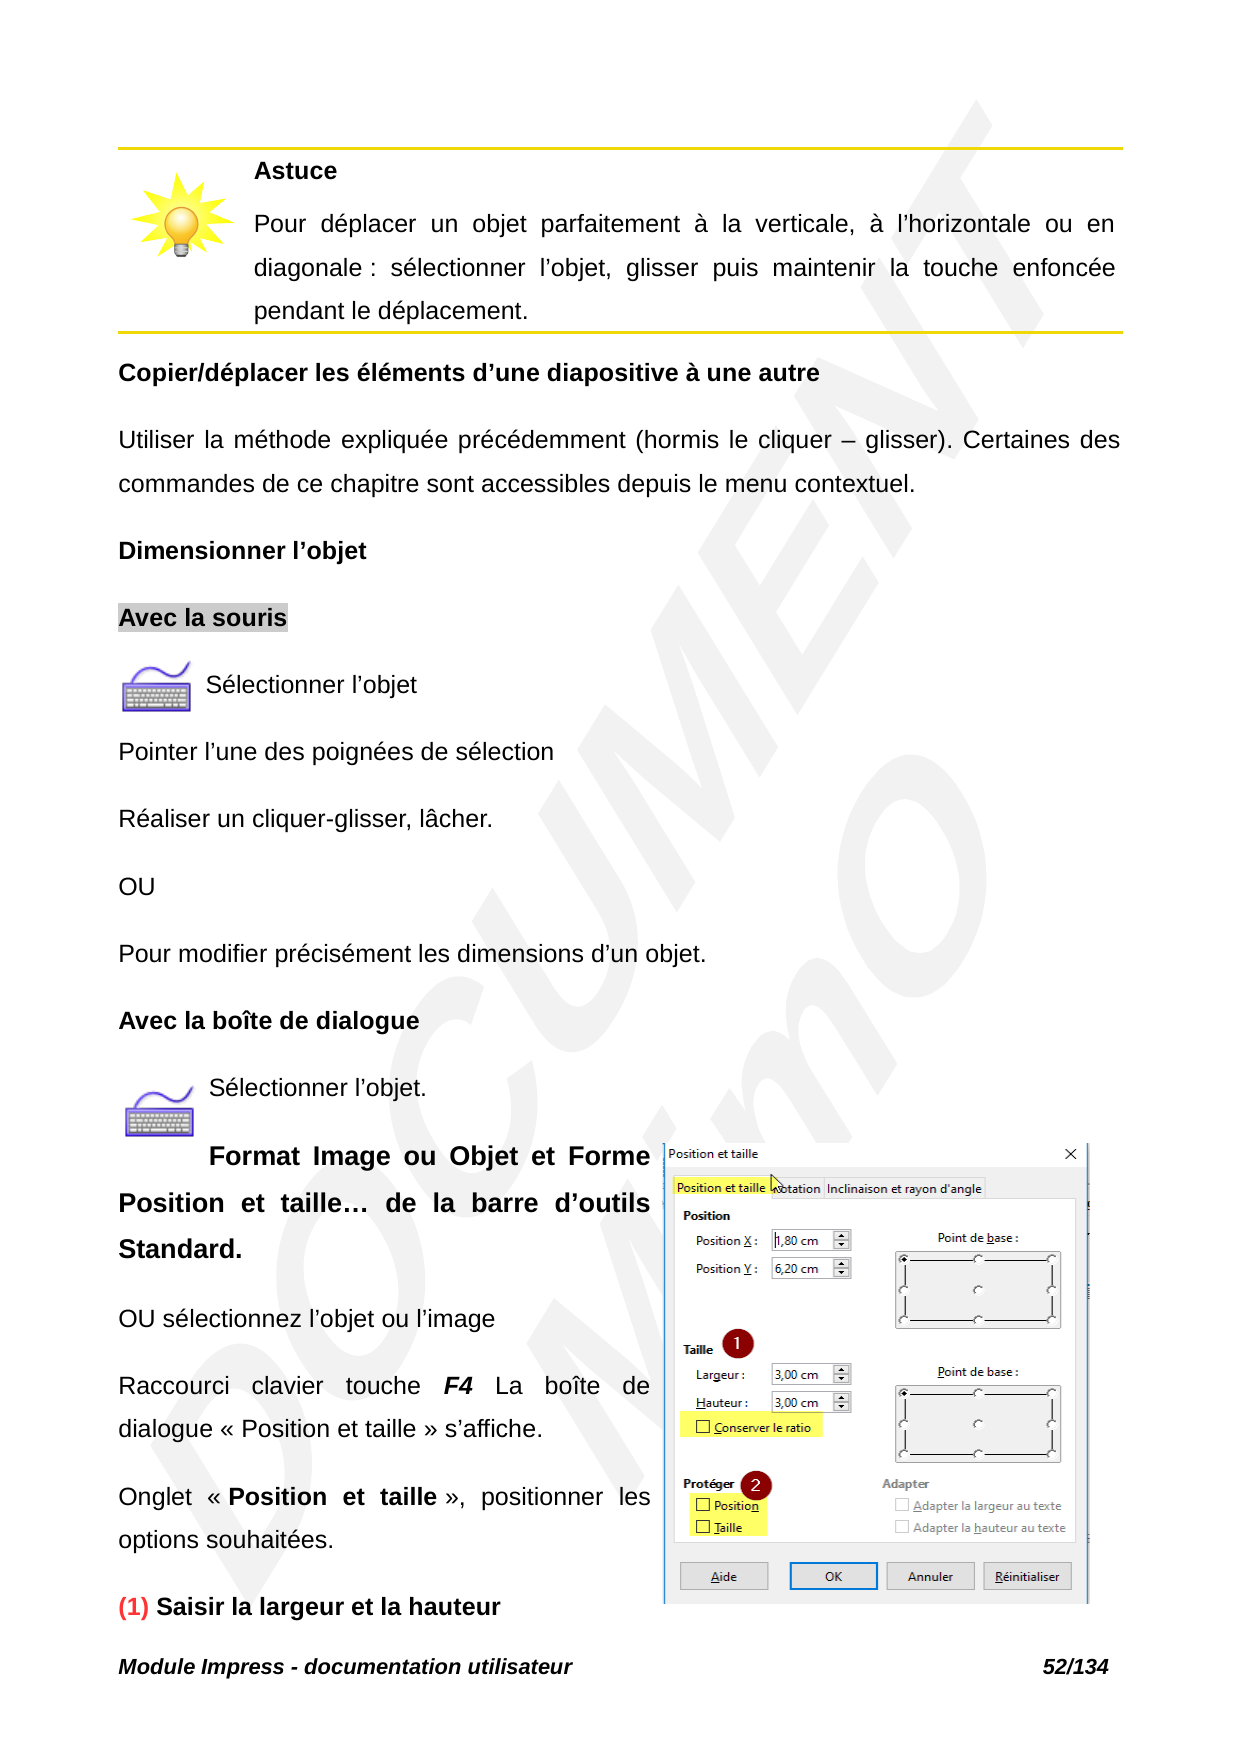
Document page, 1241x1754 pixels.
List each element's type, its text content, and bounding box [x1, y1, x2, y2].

text Réaliser un cliquer-glisser, lâcher. [118, 804, 1122, 833]
text OU sélectionnez l’objet ou l’image [118, 1304, 662, 1333]
text [1090, 1482, 1122, 1554]
text (1) Saisir la largeur et la hauteur [118, 1592, 1122, 1621]
picture [121, 1076, 197, 1151]
text Dimensionner l’objet [118, 536, 1122, 565]
text Pointer l’une des poignées de sélection [118, 737, 1122, 766]
table_header [118, 150, 248, 331]
text Avec la boîte de dialogue [118, 1006, 1122, 1035]
picture [123, 156, 242, 274]
text Sélectionner l’objet [194, 670, 1122, 699]
text Format Image ou Objet et Forme Position et taille… de la barre d’outils Standard. [118, 1140, 1122, 1264]
text Sélectionner l’objet. [118, 1073, 1122, 1102]
text Onglet « Position et taille », positionner les options souhaitées. [118, 1482, 662, 1554]
text Avec la souris [118, 603, 1122, 632]
text Pour modifier précisément les dimensions d’un objet. [118, 939, 1122, 968]
text Raccourci clavier touche F4 La boîte de dialogue « Position et taille » s’affiche. [118, 1371, 662, 1443]
text [1090, 1371, 1122, 1443]
text Copier/déplacer les éléments d’une diapositive à une autre [118, 358, 1122, 387]
text [1090, 1304, 1122, 1333]
text Utiliser la méthode expliquée précédemment (hormis le cliquer – glisser). Certaines des commandes de ce chapitre sont accessibles depuis le menu contextuel. [118, 425, 1122, 497]
text OU [118, 872, 1122, 901]
picture [118, 651, 194, 726]
table_header Astuce Pour déplacer un objet parfaitement à la verticale, à l’horizontale ou en diagonale : sélectionner l’objet, glisser puis maintenir la touche enfoncée pendant le déplacement. [248, 150, 1123, 331]
picture [662, 1143, 1090, 1604]
